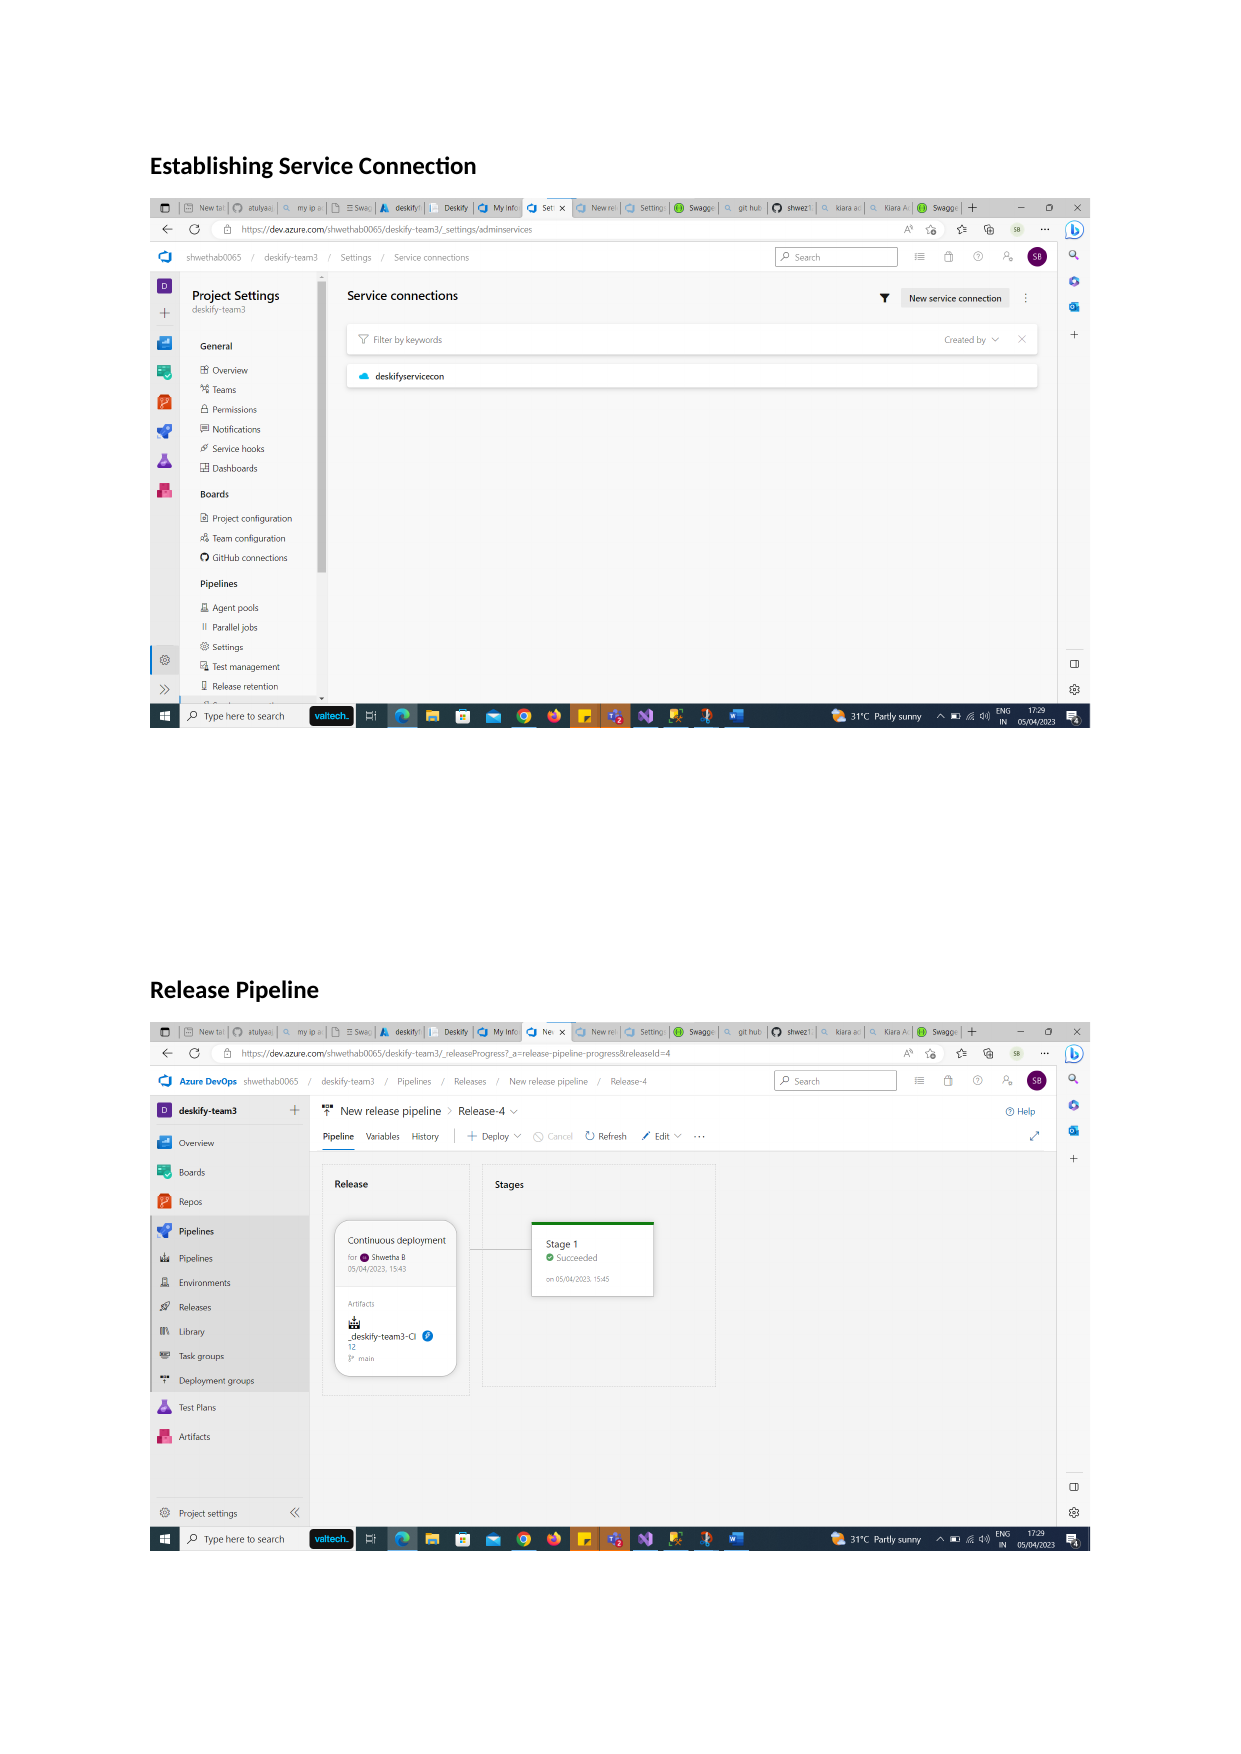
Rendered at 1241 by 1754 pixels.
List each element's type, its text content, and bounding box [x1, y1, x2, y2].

text Release Pipeline [150, 974, 1090, 1004]
text Establishing Service Connection [150, 150, 1090, 181]
